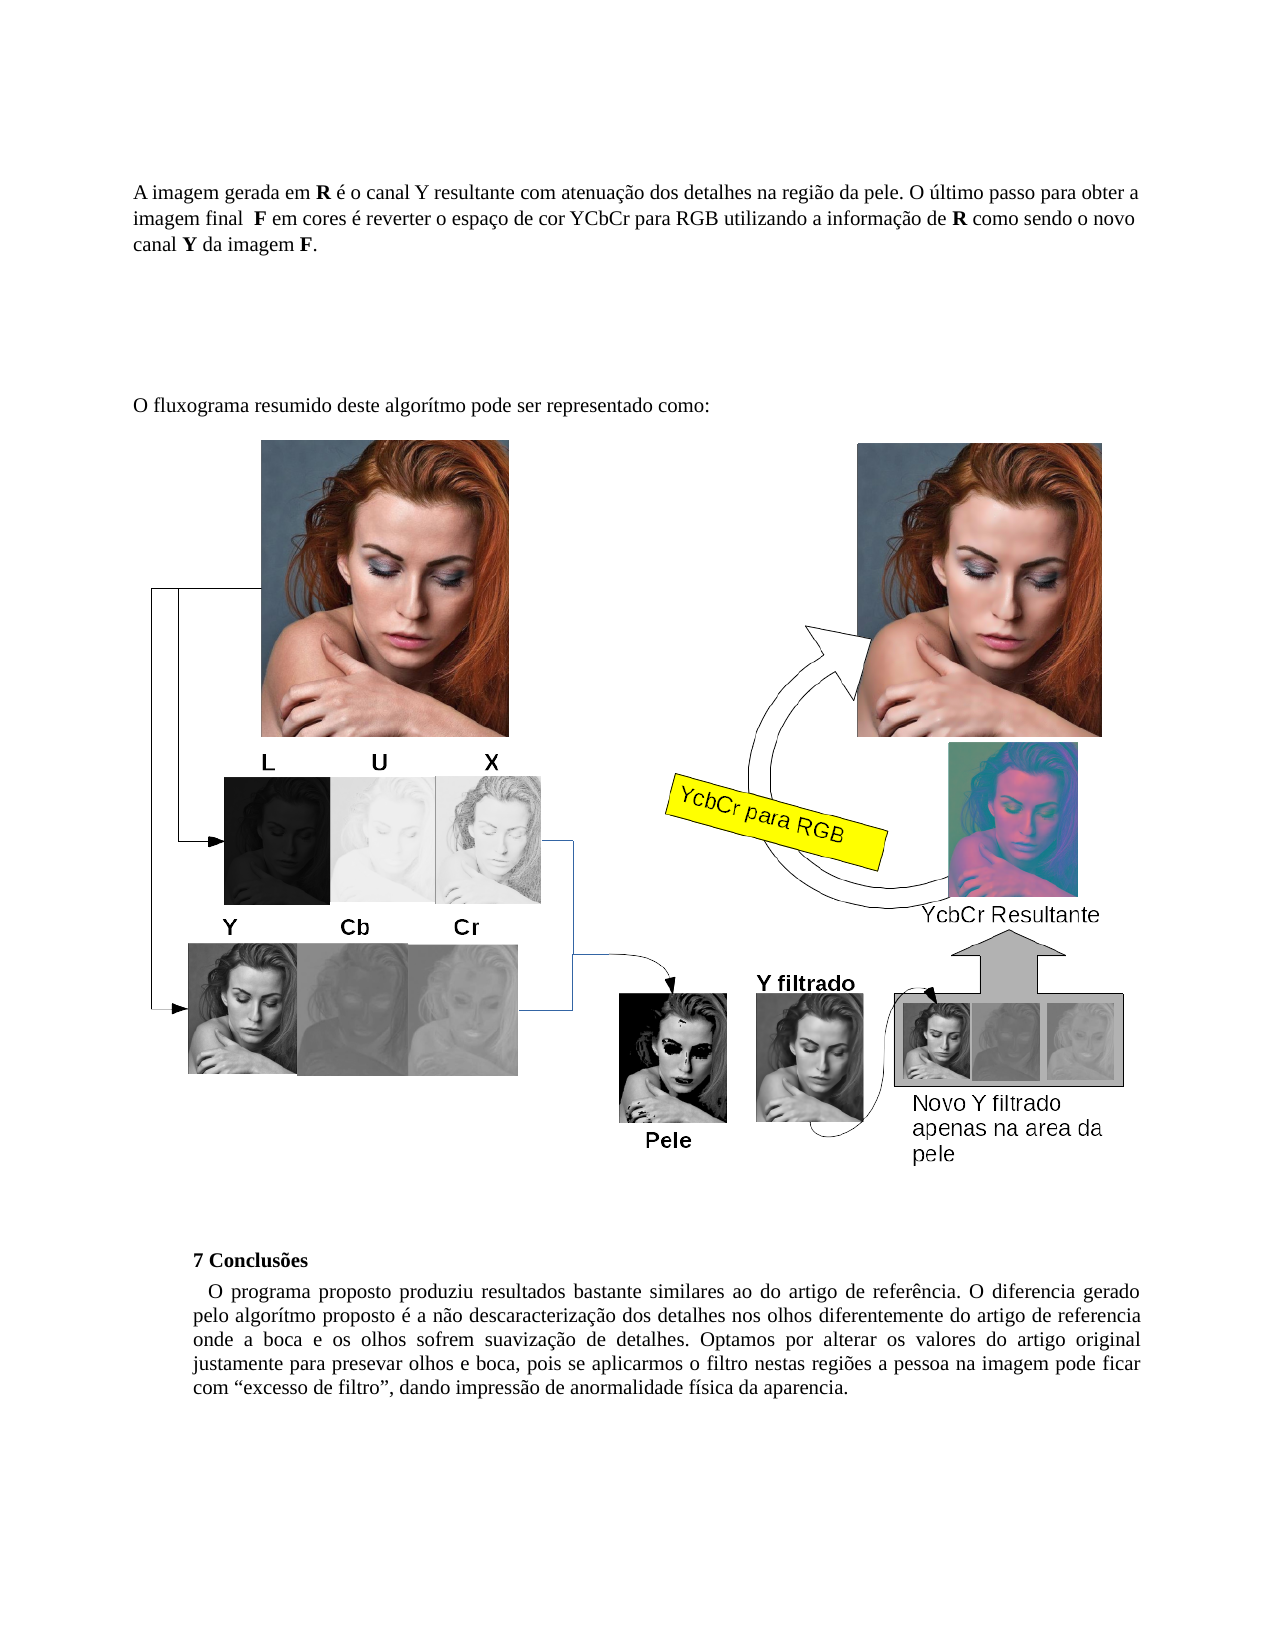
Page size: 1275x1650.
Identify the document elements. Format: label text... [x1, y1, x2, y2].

list O programa proposto produziu resultados bastante similares ao do artigo de referência. O diferencia gerado pelo algorítmo proposto é a não descaracterização dos detalhes nos olhos diferentemente do artigo de referencia onde a boca e os olhos sofrem suavização de detalhes. Optamos por alterar os valores do artigo original justamente para presevar olhos e boca, pois se aplicarmos o filtro nestas regiões a pessoa na imagem pode ficar com “excesso de filtro”, dando impressão de anormalidade física da aparencia. [193, 1279, 1142, 1399]
subtitle 7 Conclusões [148, 1248, 1142, 1272]
picture [264, 0, 317, 25]
text O fluxograma resumido deste algorítmo pode ser representado como: [133, 393, 1142, 417]
picture [132, 425, 1143, 1183]
text A imagem gerada em R é o canal Y resultante com atenuação dos detalhes na região da pele. O último passo para obter a imagem final F em cores é reverter o espaço de cor YCbCr para RGB utilizando a informação de R como sendo o novo canal Y da imagem F. [133, 180, 1142, 256]
